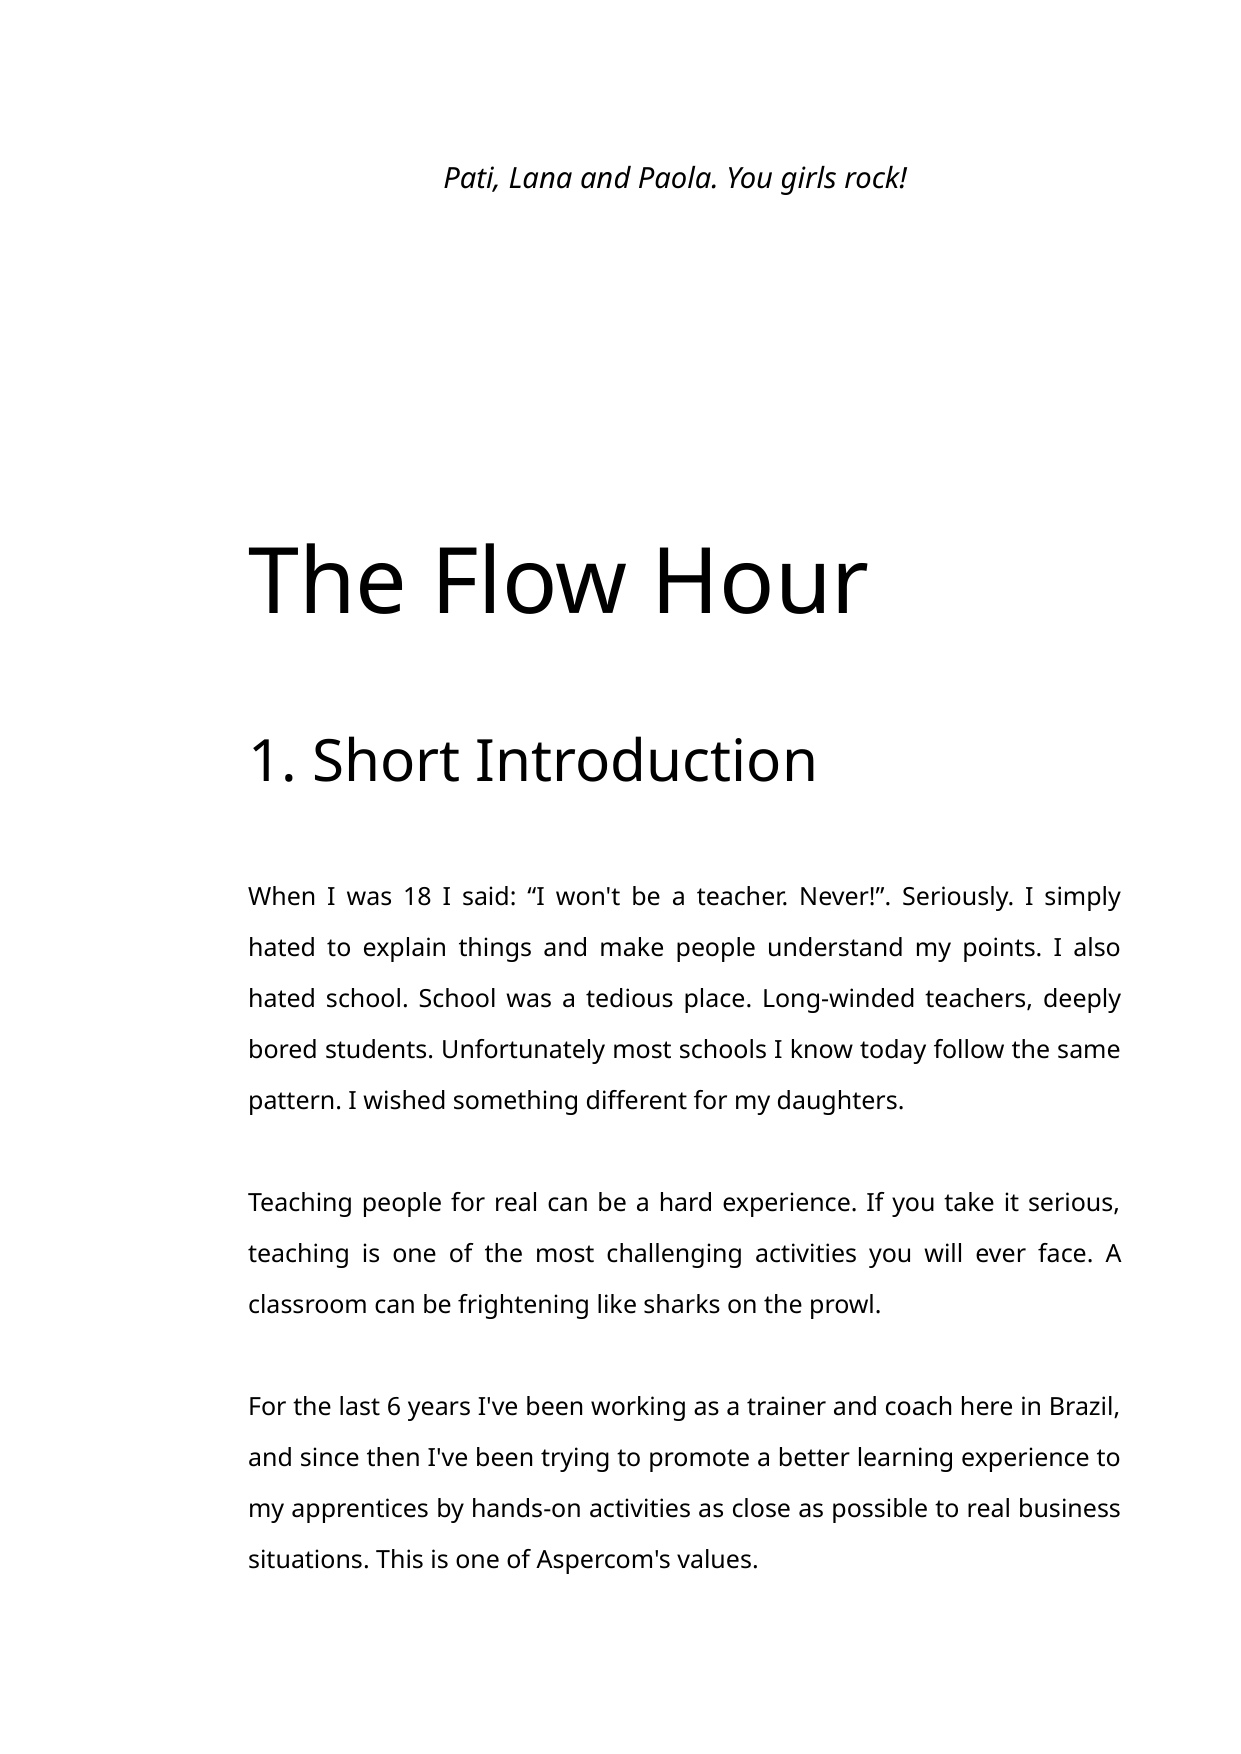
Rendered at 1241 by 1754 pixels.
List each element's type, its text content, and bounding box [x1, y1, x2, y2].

text The Flow Hour [248, 515, 1122, 640]
text When I was 18 I said: “I won't be a teacher. Never!”. Seriously. I simply hated to explain things and make people understand my points. I also hated school. School was a tedious place. Long-winded teachers, deeply bored students. Unfortunately most schools I know today follow the same pattern. I wished something different for my daughters. [248, 878, 1122, 1117]
text For the last 6 years I've been working as a trainer and coach here in Brazil, and since then I've been trying to promote a better learning experience to my apprentices by hands-on activities as close as possible to real business situations. This is one of Aspercom's values. [248, 1389, 1122, 1576]
text 1. Short Introduction [248, 719, 1122, 799]
text Teaching people for real can be a hard experience. If you take it serious, teaching is one of the most challenging activities you will ever face. A classroom can be frightening like sharks on the prowl. [248, 1184, 1122, 1321]
text Pati, Lana and Paola. You girls rock! [443, 158, 1122, 197]
